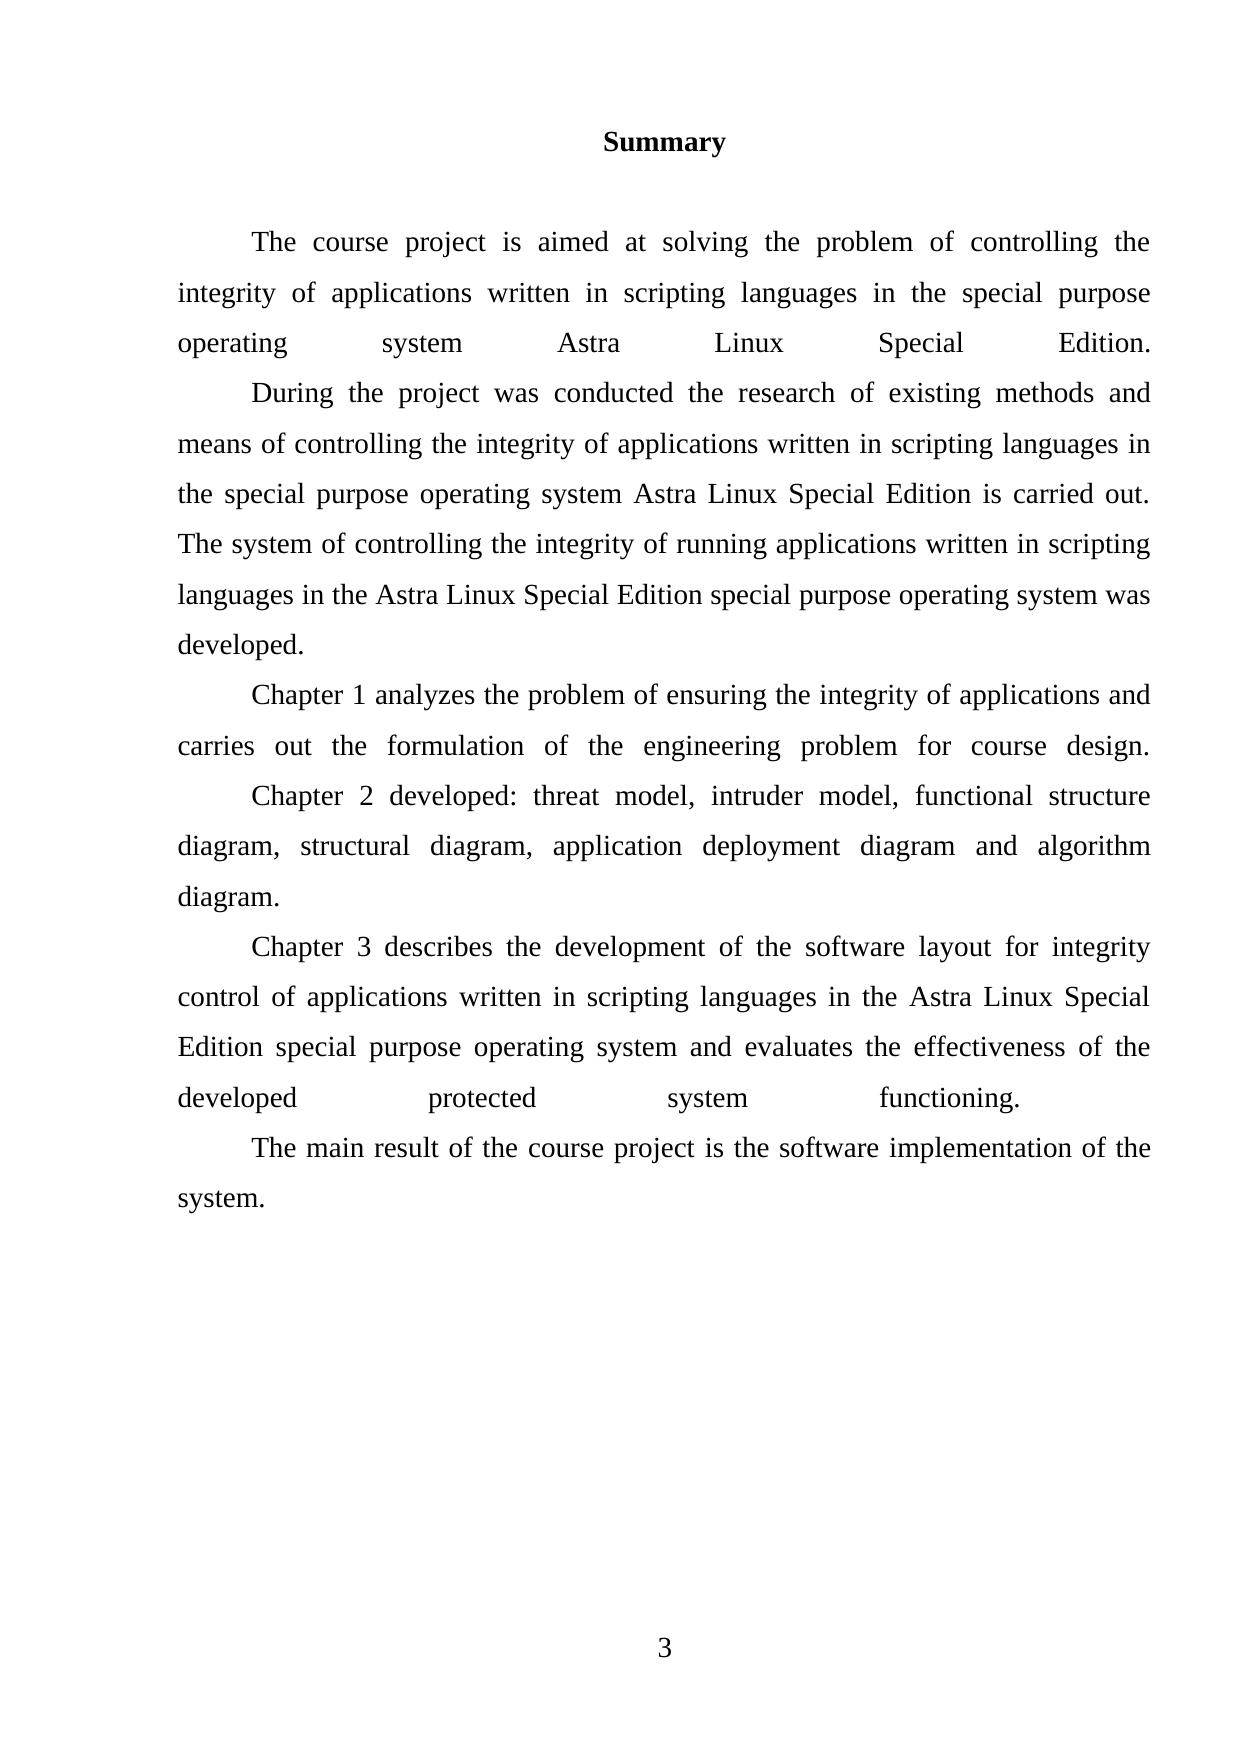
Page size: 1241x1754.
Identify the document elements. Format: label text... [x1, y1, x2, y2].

text The course project is aimed at solving the problem of controlling the integrity of applications written in scripting languages in the special purpose operating system Astra Linux Special Edition. During the project was conducted the research of existing methods and means of controlling the integrity of applications written in scripting languages in the special purpose operating system Astra Linux Special Edition is carried out. The system of controlling the integrity of running applications written in scripting languages in the Astra Linux Special Edition special purpose operating system was developed. Chapter 1 analyzes the problem of ensuring the integrity of applications and carries out the formulation of the engineering problem for course design. Chapter 2 developed: threat model, intruder model, functional structure diagram, structural diagram, application deployment diagram and algorithm diagram. Chapter 3 describes the development of the software layout for integrity control of applications written in scripting languages in the Astra Linux Special Edition special purpose operating system and evaluates the effectiveness of the developed protected system functioning. The main result of the course project is the software implementation of the system. [177, 224, 1152, 1315]
subtitle Summary [177, 124, 1152, 157]
